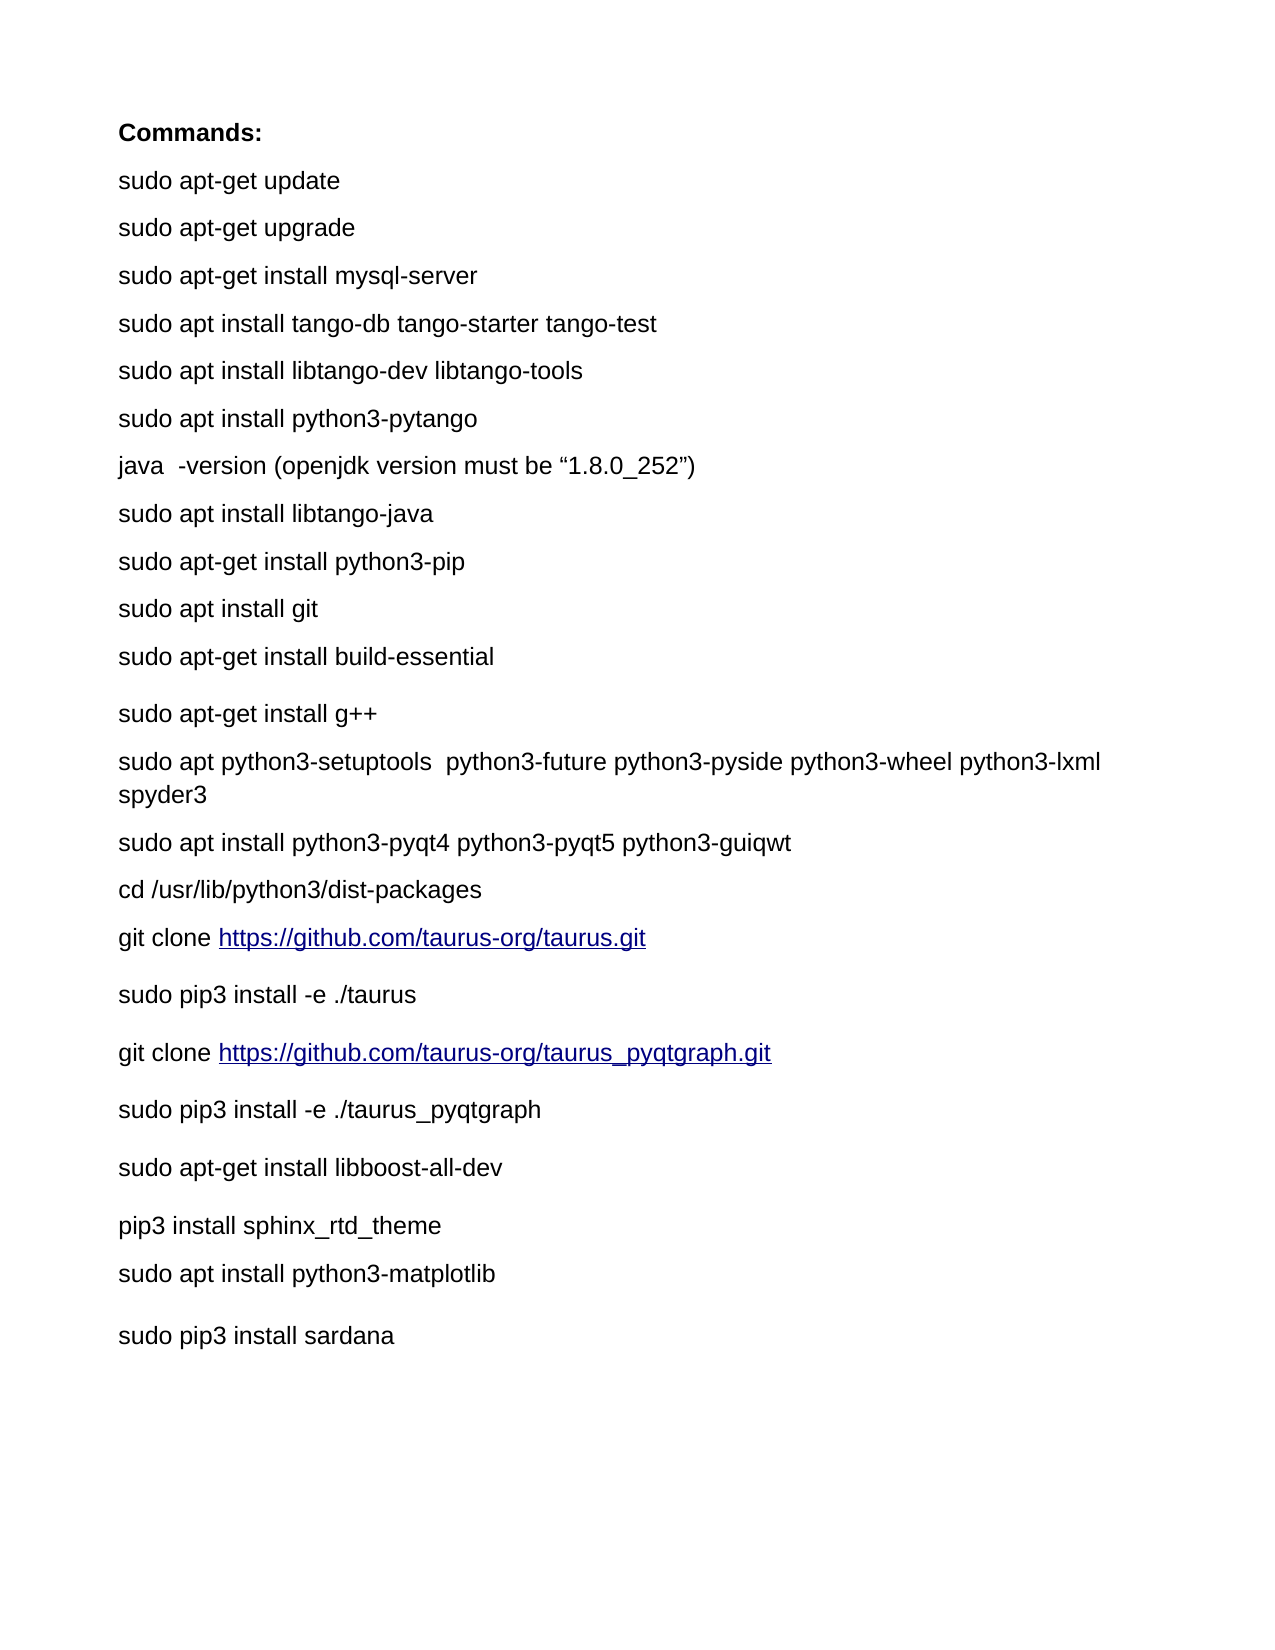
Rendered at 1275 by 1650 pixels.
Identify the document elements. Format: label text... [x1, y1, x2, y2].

text pip3 install sphinx_rtd_theme [118, 1211, 1157, 1240]
text sudo apt install libtango-java [118, 499, 1157, 528]
text sudo apt python3-setuptools python3-future python3-pyside python3-wheel python3-lxml spyder3 [118, 747, 1157, 809]
text cd /usr/lib/python3/dist-packages [118, 875, 1157, 904]
text sudo apt-get install g++ [118, 699, 1157, 728]
text sudo apt-get install python3-pip [118, 547, 1157, 575]
text sudo apt-get update [118, 166, 1157, 194]
text git clone https://github.com/taurus-org/taurus.git [118, 923, 1157, 951]
text sudo apt install python3-matplotlib [118, 1258, 1157, 1287]
text sudo apt-get upgrade [118, 213, 1157, 242]
text sudo pip3 install -e ./taurus_pyqtgraph [118, 1095, 1157, 1124]
text sudo apt install git [118, 594, 1157, 623]
text sudo apt install python3-pytango [118, 404, 1157, 432]
text sudo apt install tango-db tango-starter tango-test [118, 308, 1157, 337]
text sudo apt-get install build-essential [118, 642, 1157, 671]
text git clone https://github.com/taurus-org/taurus_pyqtgraph.git [118, 1038, 1157, 1066]
text sudo apt-get install mysql-server [118, 261, 1157, 290]
text sudo pip3 install -e ./taurus [118, 980, 1157, 1009]
text java -version (openjdk version must be “1.8.0_252”) [118, 451, 1157, 480]
text sudo apt-get install libboost-all-dev [118, 1153, 1157, 1182]
text sudo apt install python3-pyqt4 python3-pyqt5 python3-guiqwt [118, 827, 1157, 856]
text Commands: [118, 118, 1157, 147]
text sudo pip3 install sardana [118, 1321, 1157, 1350]
text sudo apt install libtango-dev libtango-tools [118, 356, 1157, 385]
